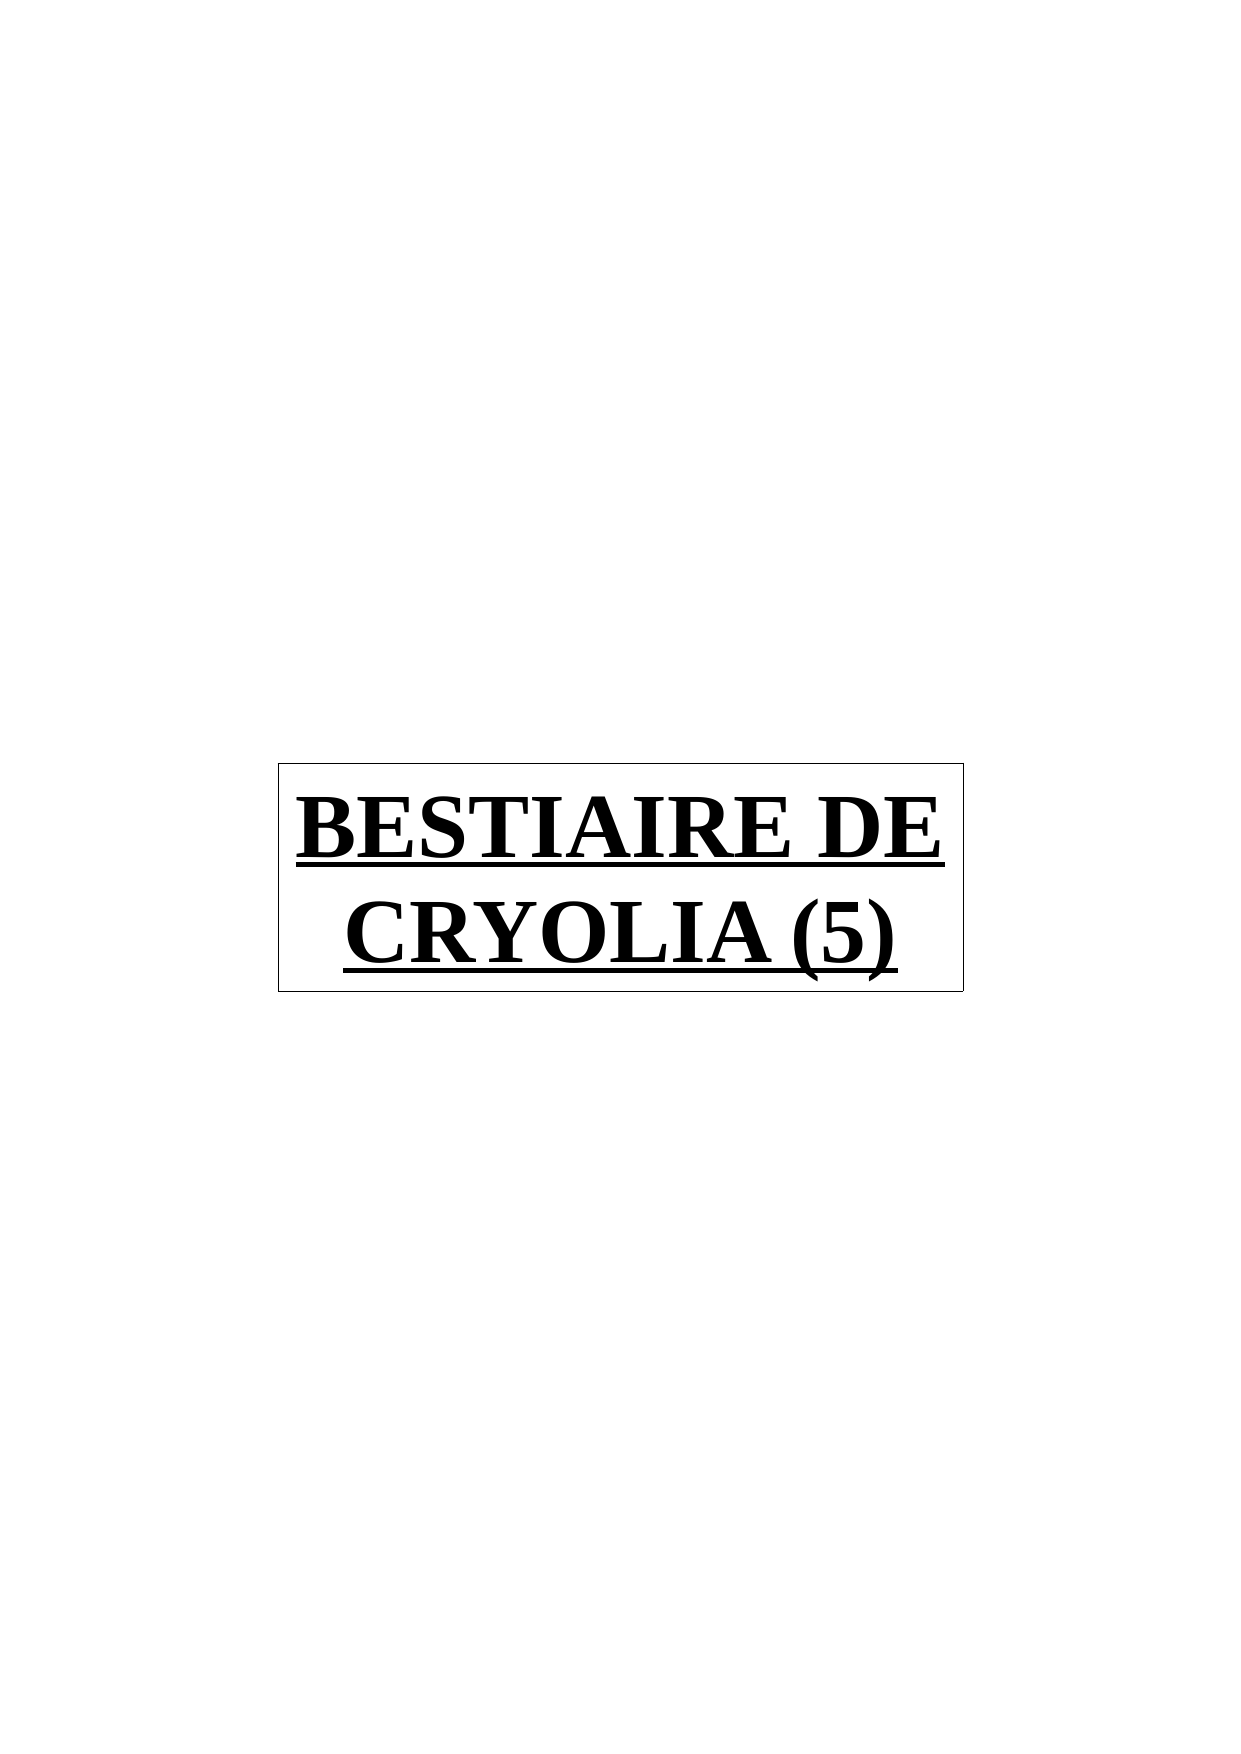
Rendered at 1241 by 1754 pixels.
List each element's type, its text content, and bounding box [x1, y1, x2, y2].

text BESTIAIRE DE CRYOLIA (5) [287, 772, 954, 982]
